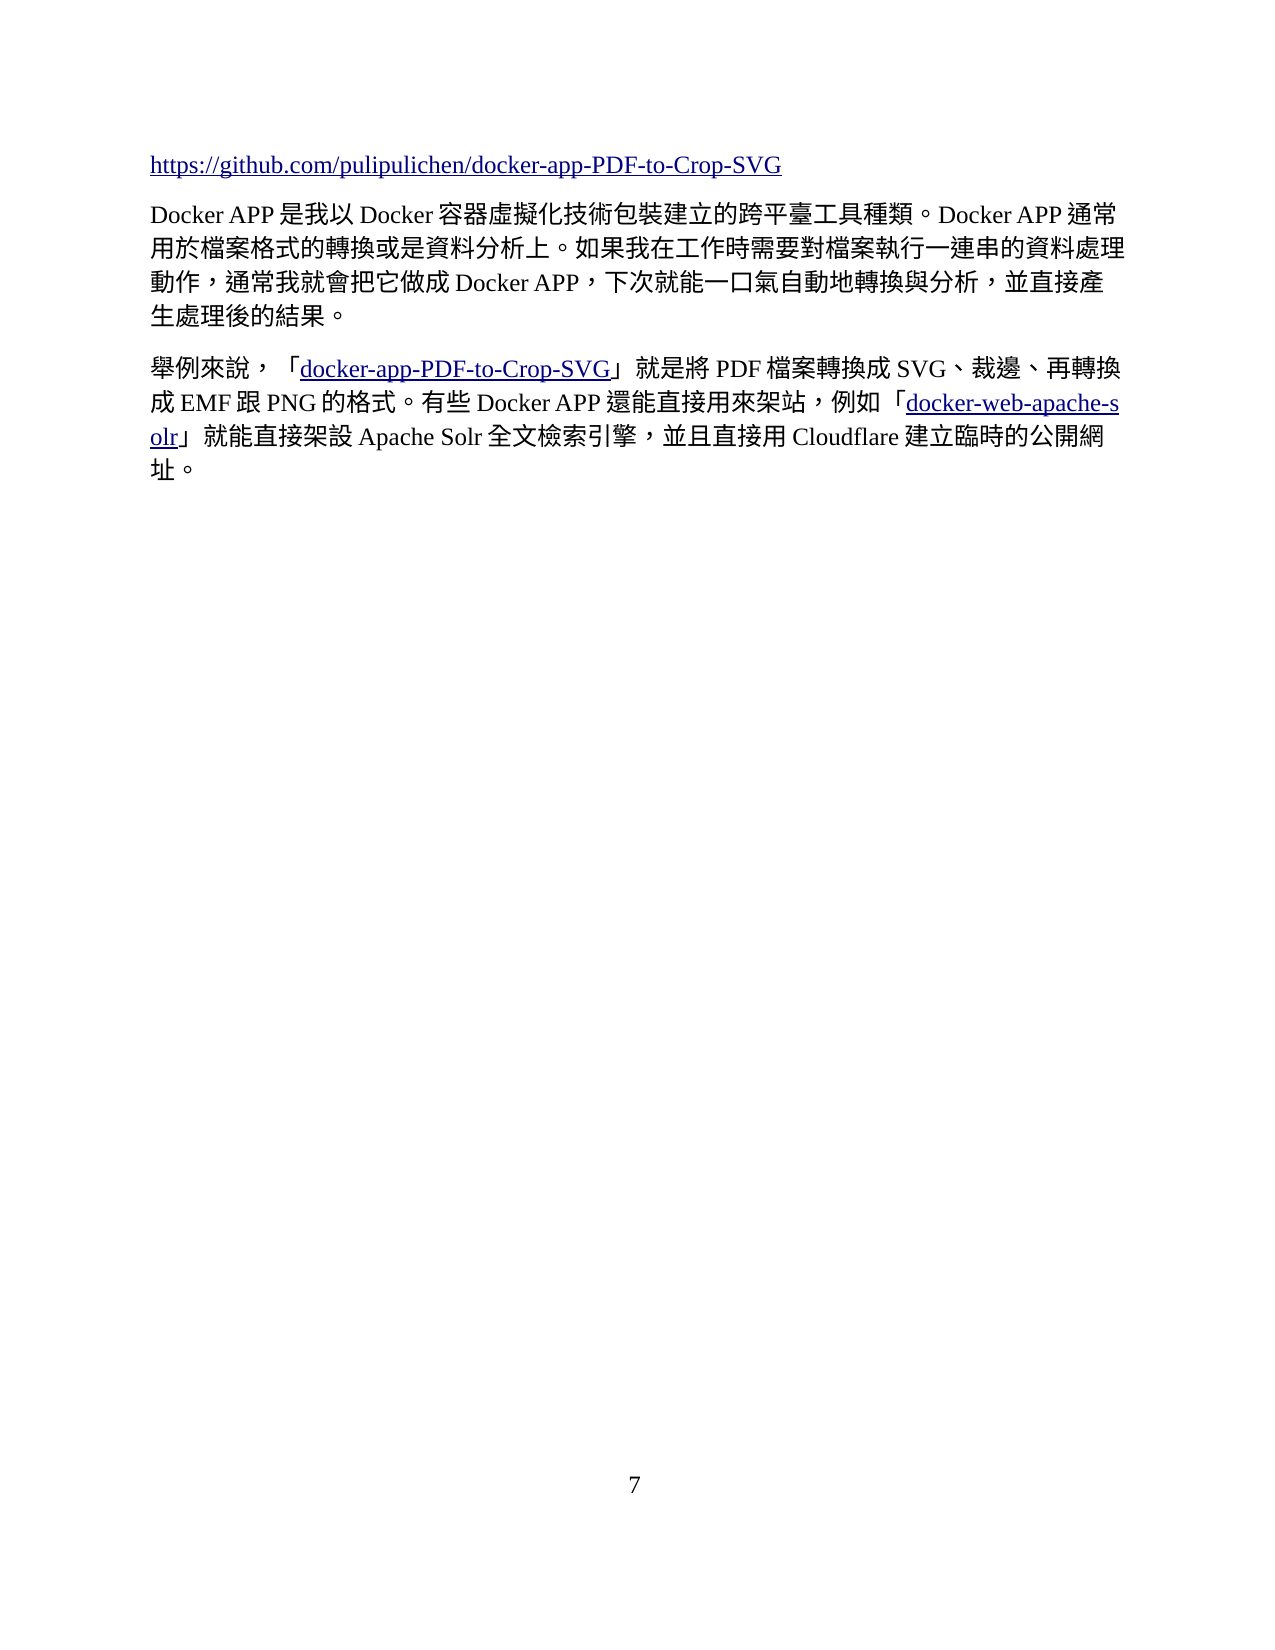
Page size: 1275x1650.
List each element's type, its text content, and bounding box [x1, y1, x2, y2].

text 舉例來說，「docker-app-PDF-to-Crop-SVG」就是將PDF檔案轉換成SVG、裁邊、再轉換成EMF跟PNG的格式。有些Docker APP還能直接用來架站，例如「docker-web-apache-solr」就能直接架設Apache Solr全文檢索引擎，並且直接用Cloudflare建立臨時的公開網址。 [150, 351, 1125, 487]
text https://github.com/pulipulichen/docker-app-PDF-to-Crop-SVG [150, 150, 1125, 179]
text Docker APP是我以Docker容器虛擬化技術包裝建立的跨平臺工具種類。Docker APP通常用於檔案格式的轉換或是資料分析上。如果我在工作時需要對檔案執行一連串的資料處理動作，通常我就會把它做成Docker APP，下次就能一口氣自動地轉換與分析，並直接產生處理後的結果。 [150, 197, 1125, 333]
